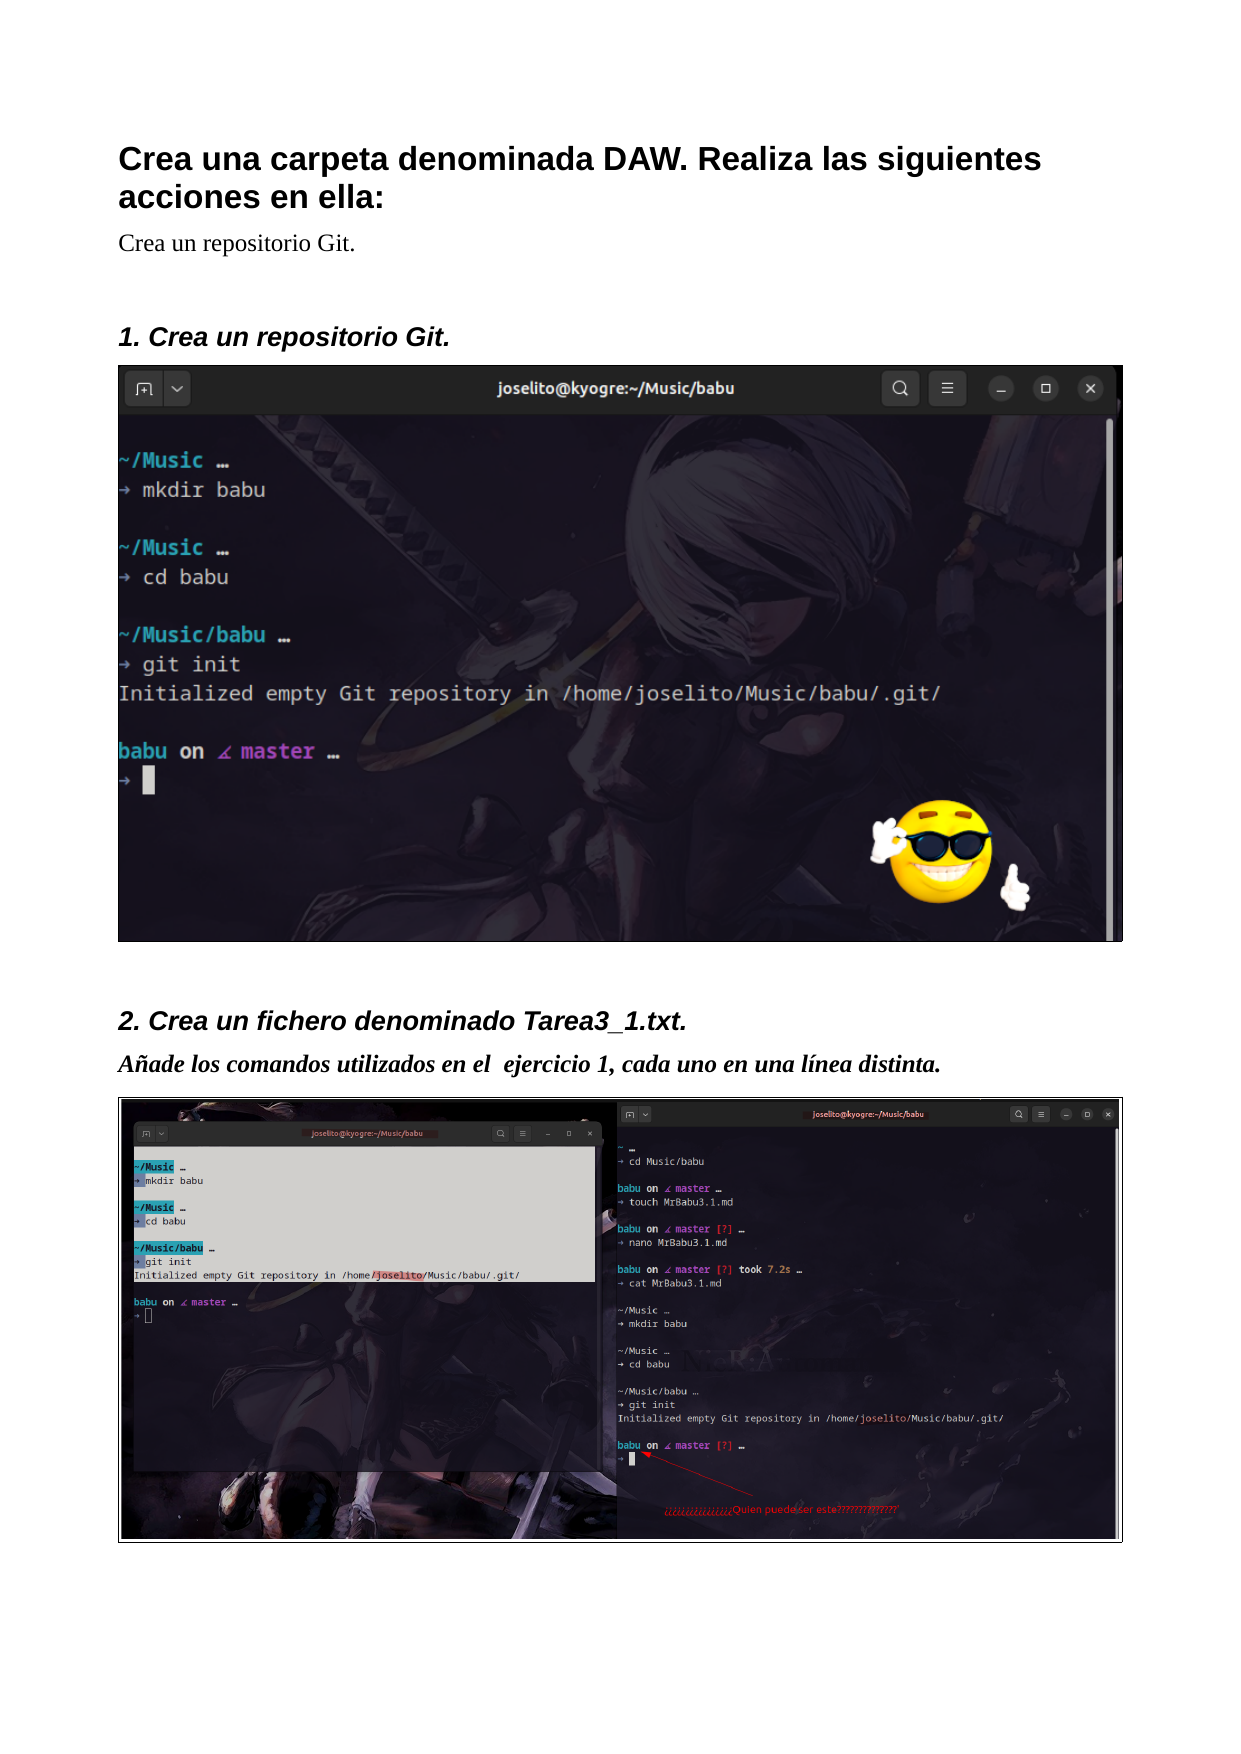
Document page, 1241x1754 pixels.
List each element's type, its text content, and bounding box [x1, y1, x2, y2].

text Crea un repositorio Git. [118, 228, 1122, 257]
subtitle 1. Crea un repositorio Git. [118, 321, 1122, 353]
picture [121, 1099, 1119, 1539]
text Añade los comandos utilizados en el ejercicio 1, cada uno en una línea distinta. [118, 1049, 1122, 1078]
subtitle Crea una carpeta denominada DAW. Realiza las siguientes acciones en ella: [118, 139, 1122, 216]
picture [119, 366, 1122, 941]
subtitle 2. Crea un fichero denominado Tarea3_1.txt. [118, 1005, 1122, 1037]
